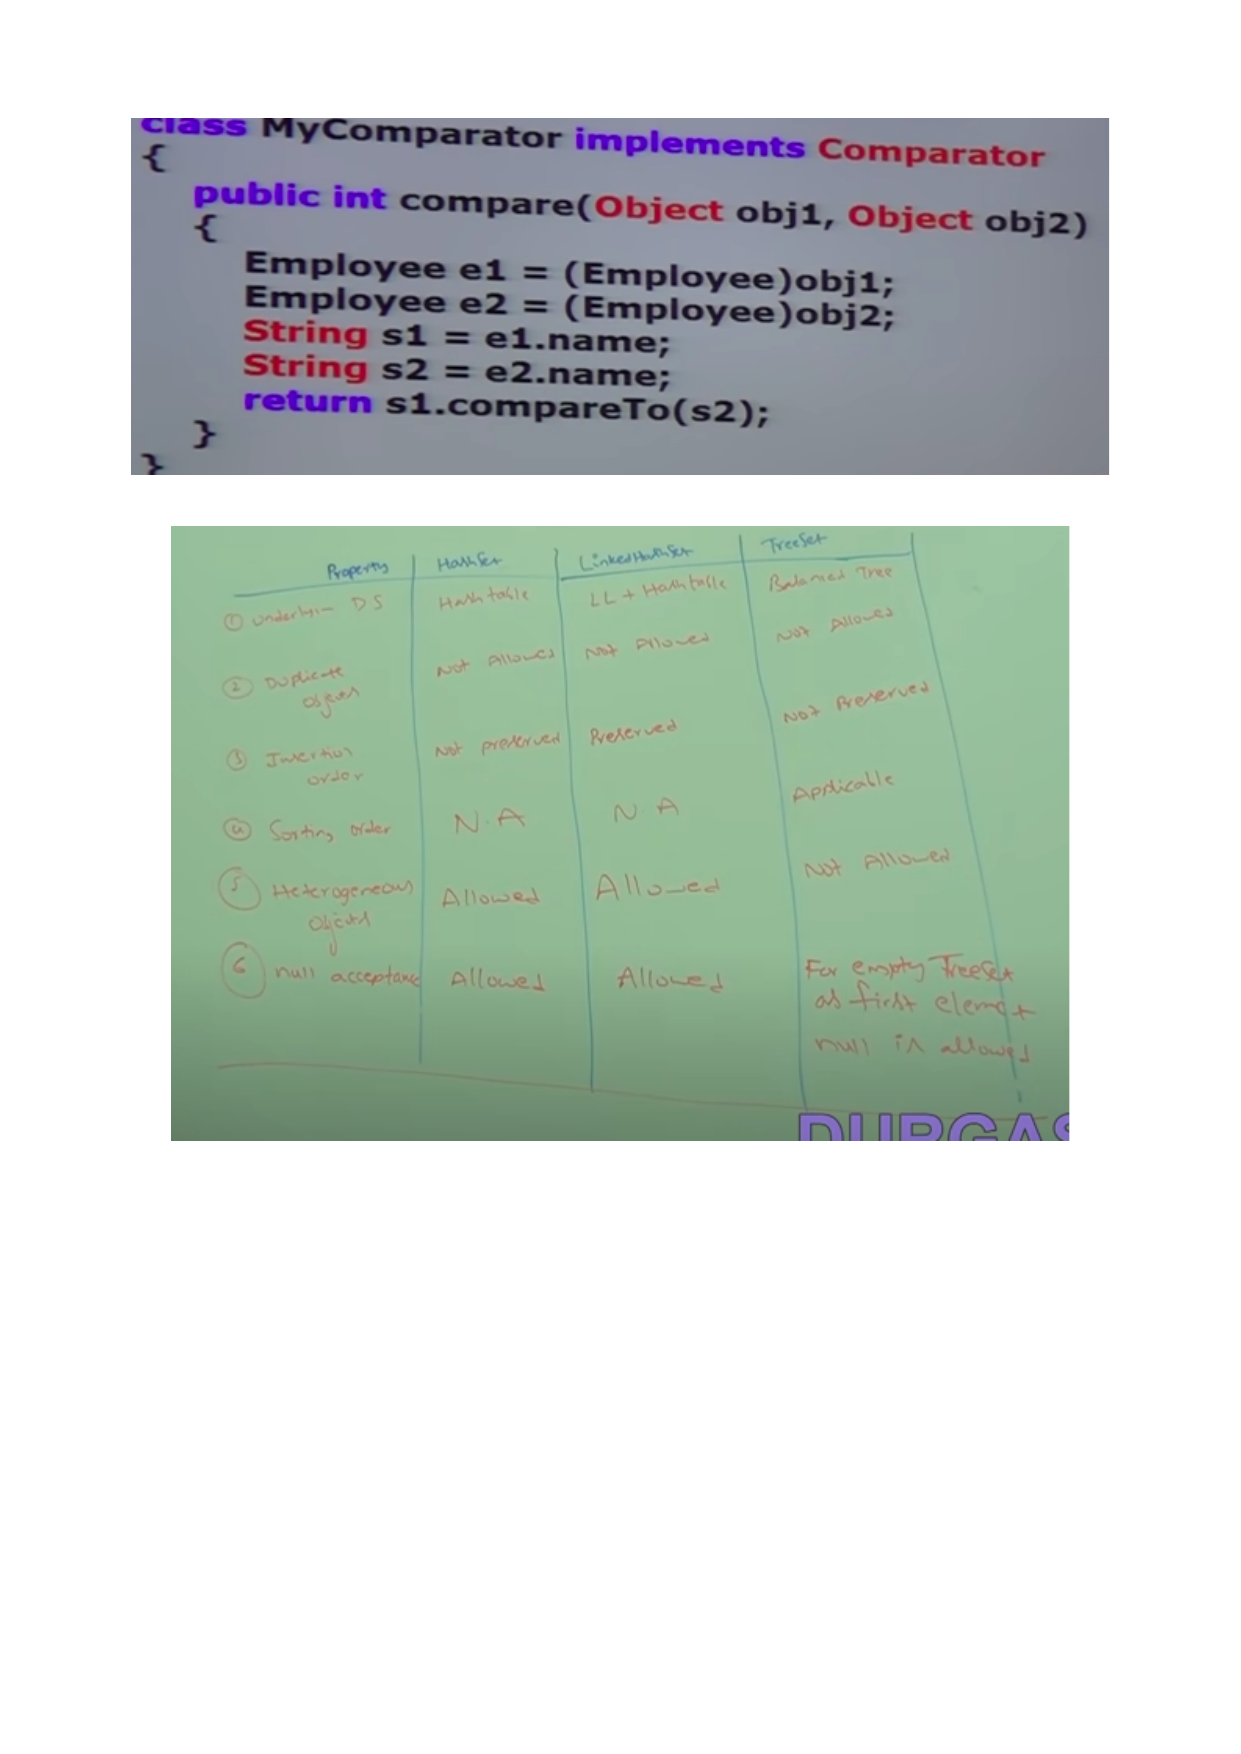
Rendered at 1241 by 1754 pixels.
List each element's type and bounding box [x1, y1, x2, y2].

picture [131, 118, 1110, 475]
picture [171, 526, 1070, 1141]
